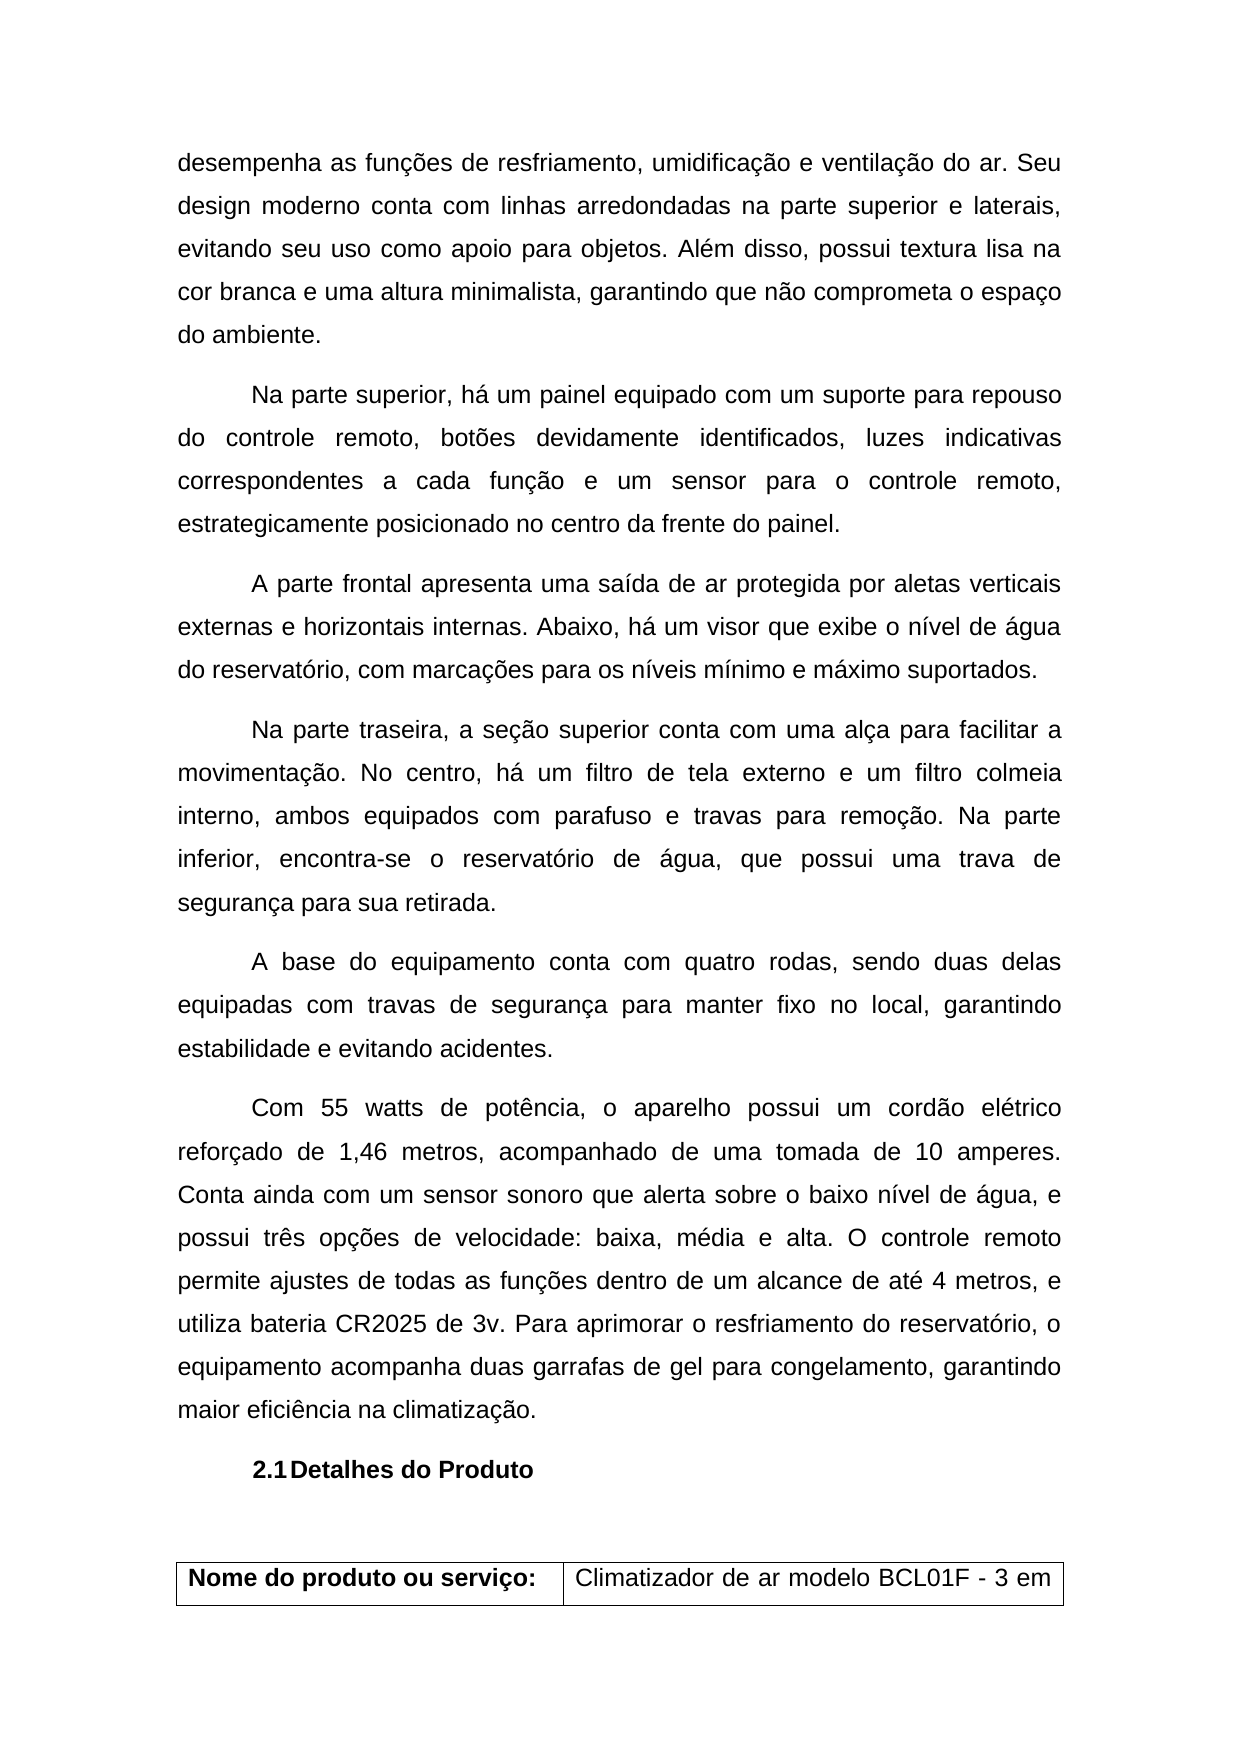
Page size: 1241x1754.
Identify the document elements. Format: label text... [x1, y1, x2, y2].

table_header Climatizador de ar modelo BCL01F - 3 em [564, 1563, 1063, 1605]
text A base do equipamento conta com quatro rodas, sendo duas delas equipadas com travas de segurança para manter fixo no local, garantindo estabilidade e evitando acidentes. [177, 947, 1063, 1062]
text Com 55 watts de potência, o aparelho possui um cordão elétrico reforçado de 1,46 metros, acompanhado de uma tomada de 10 amperes. Conta ainda com um sensor sonoro que alerta sobre o baixo nível de água, e possui três opções de velocidade: baixa, média e alta. O controle remoto permite ajustes de todas as funções dentro de um alcance de até 4 metros, e utiliza bateria CR2025 de 3v. Para aprimorar o resfriamento do reservatório, o equipamento acompanha duas garrafas de gel para congelamento, garantindo maior eficiência na climatização. [177, 1093, 1063, 1424]
text Na parte traseira, a seção superior conta com uma alça para facilitar a movimentação. No centro, há um filtro de tela externo e um filtro colmeia interno, ambos equipados com parafuso e travas para remoção. Na parte inferior, encontra-se o reservatório de água, que possui uma trava de segurança para sua retirada. [177, 715, 1063, 916]
table_header Nome do produto ou serviço: [177, 1563, 563, 1605]
subtitle Detalhes do Produto [252, 1455, 1063, 1484]
text A parte frontal apresenta uma saída de ar protegida por aletas verticais externas e horizontais internas. Abaixo, há um visor que exibe o nível de água do reservatório, com marcações para os níveis mínimo e máximo suportados. [177, 569, 1063, 684]
text desempenha as funções de resfriamento, umidificação e ventilação do ar. Seu design moderno conta com linhas arredondadas na parte superior e laterais, evitando seu uso como apoio para objetos. Além disso, possui textura lisa na cor branca e uma altura minimalista, garantindo que não comprometa o espaço do ambiente. [177, 148, 1063, 349]
text Na parte superior, há um painel equipado com um suporte para repouso do controle remoto, botões devidamente identificados, luzes indicativas correspondentes a cada função e um sensor para o controle remoto, estrategicamente posicionado no centro da frente do painel. [177, 380, 1063, 538]
